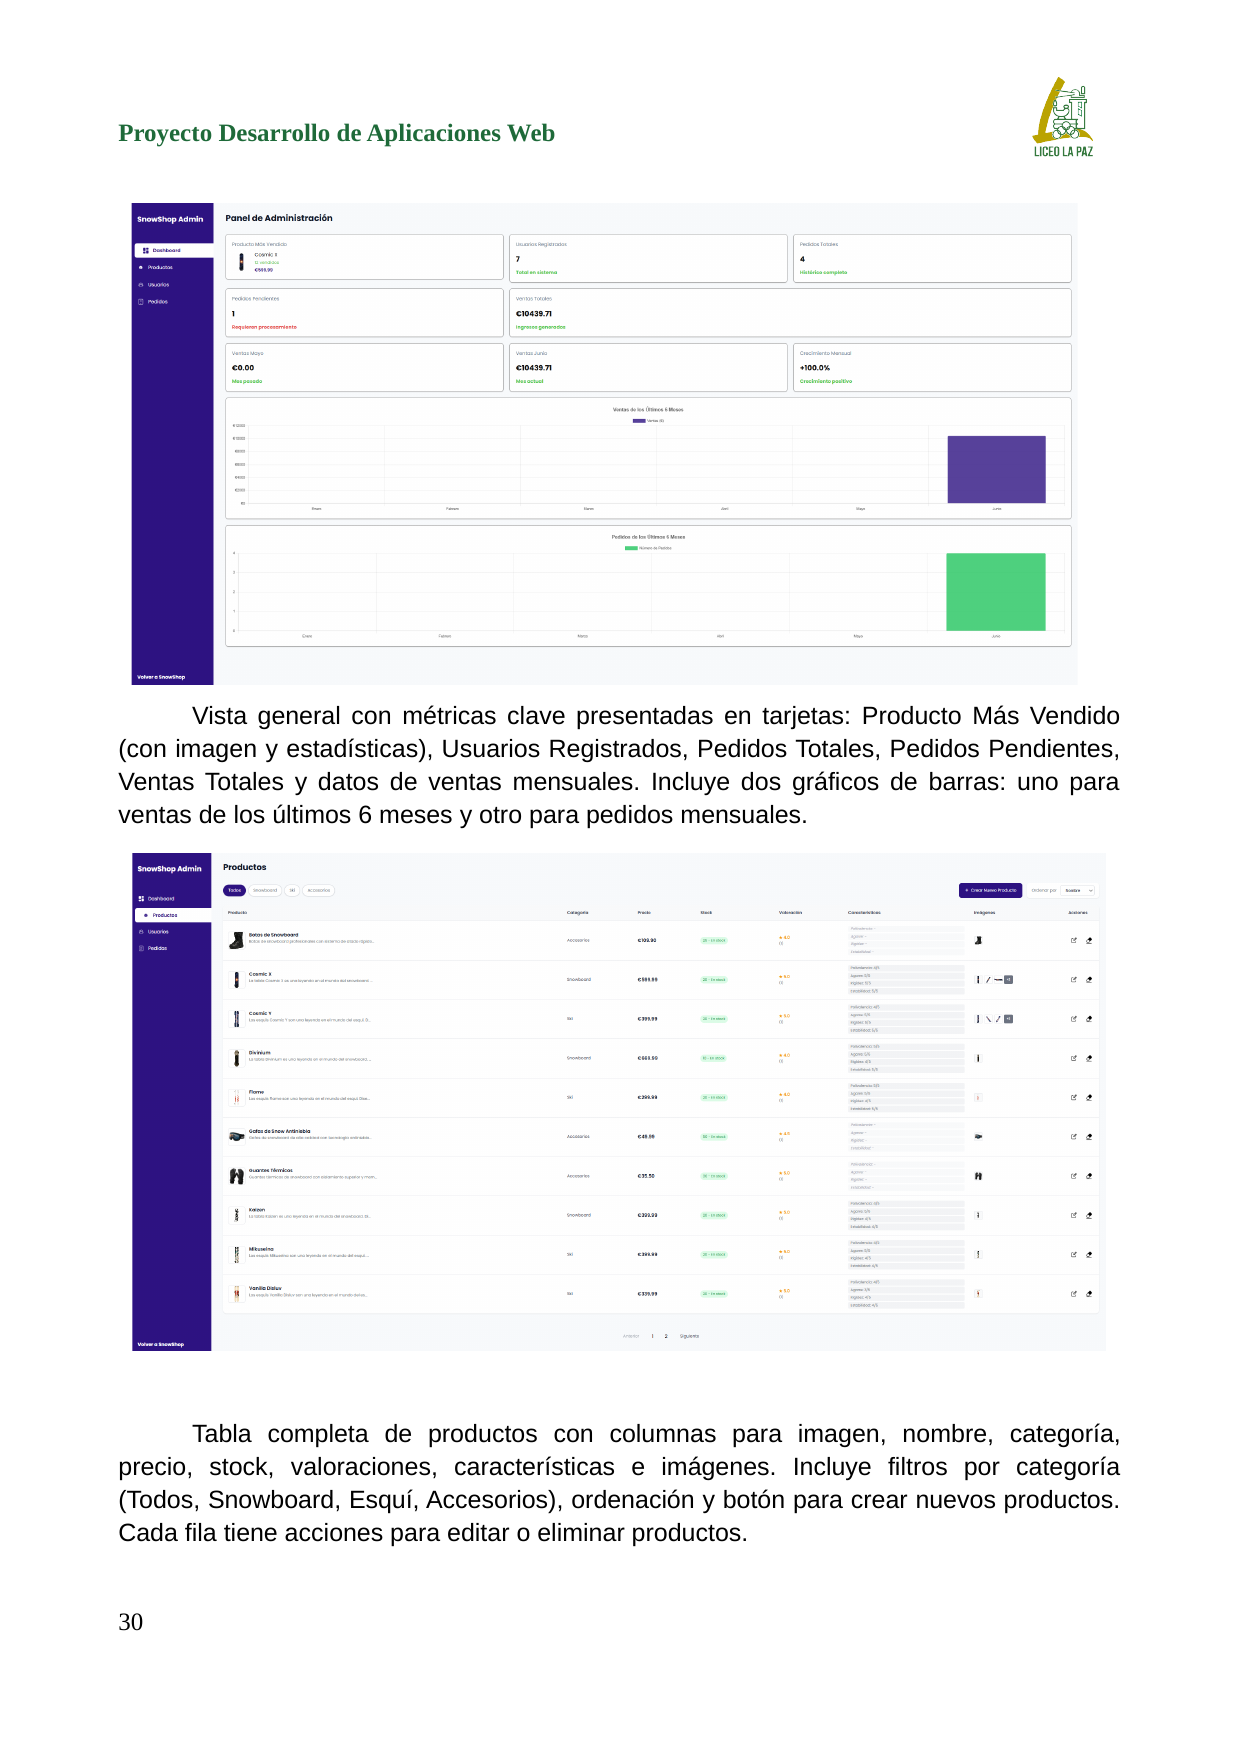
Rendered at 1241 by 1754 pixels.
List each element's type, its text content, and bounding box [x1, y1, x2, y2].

text Vista general con métricas clave presentadas en tarjetas: Producto Más Vendido (con imagen y estadísticas), Usuarios Registrados, Pedidos Totales, Pedidos Pendientes, Ventas Totales y datos de ventas mensuales. Incluye dos gráficos de barras: uno para ventas de los últimos 6 meses y otro para pedidos mensuales. [118, 701, 1122, 828]
picture [132, 853, 1106, 1351]
text Tabla completa de productos con columnas para imagen, nombre, categoría, precio, stock, valoraciones, características e imágenes. Incluye filtros por categoría (Todos, Snowboard, Esquí, Accesorios), ordenación y botón para crear nuevos productos. Cada fila tiene acciones para editar o eliminar productos. [118, 1419, 1122, 1546]
picture [1025, 70, 1100, 165]
picture [131, 203, 1078, 685]
